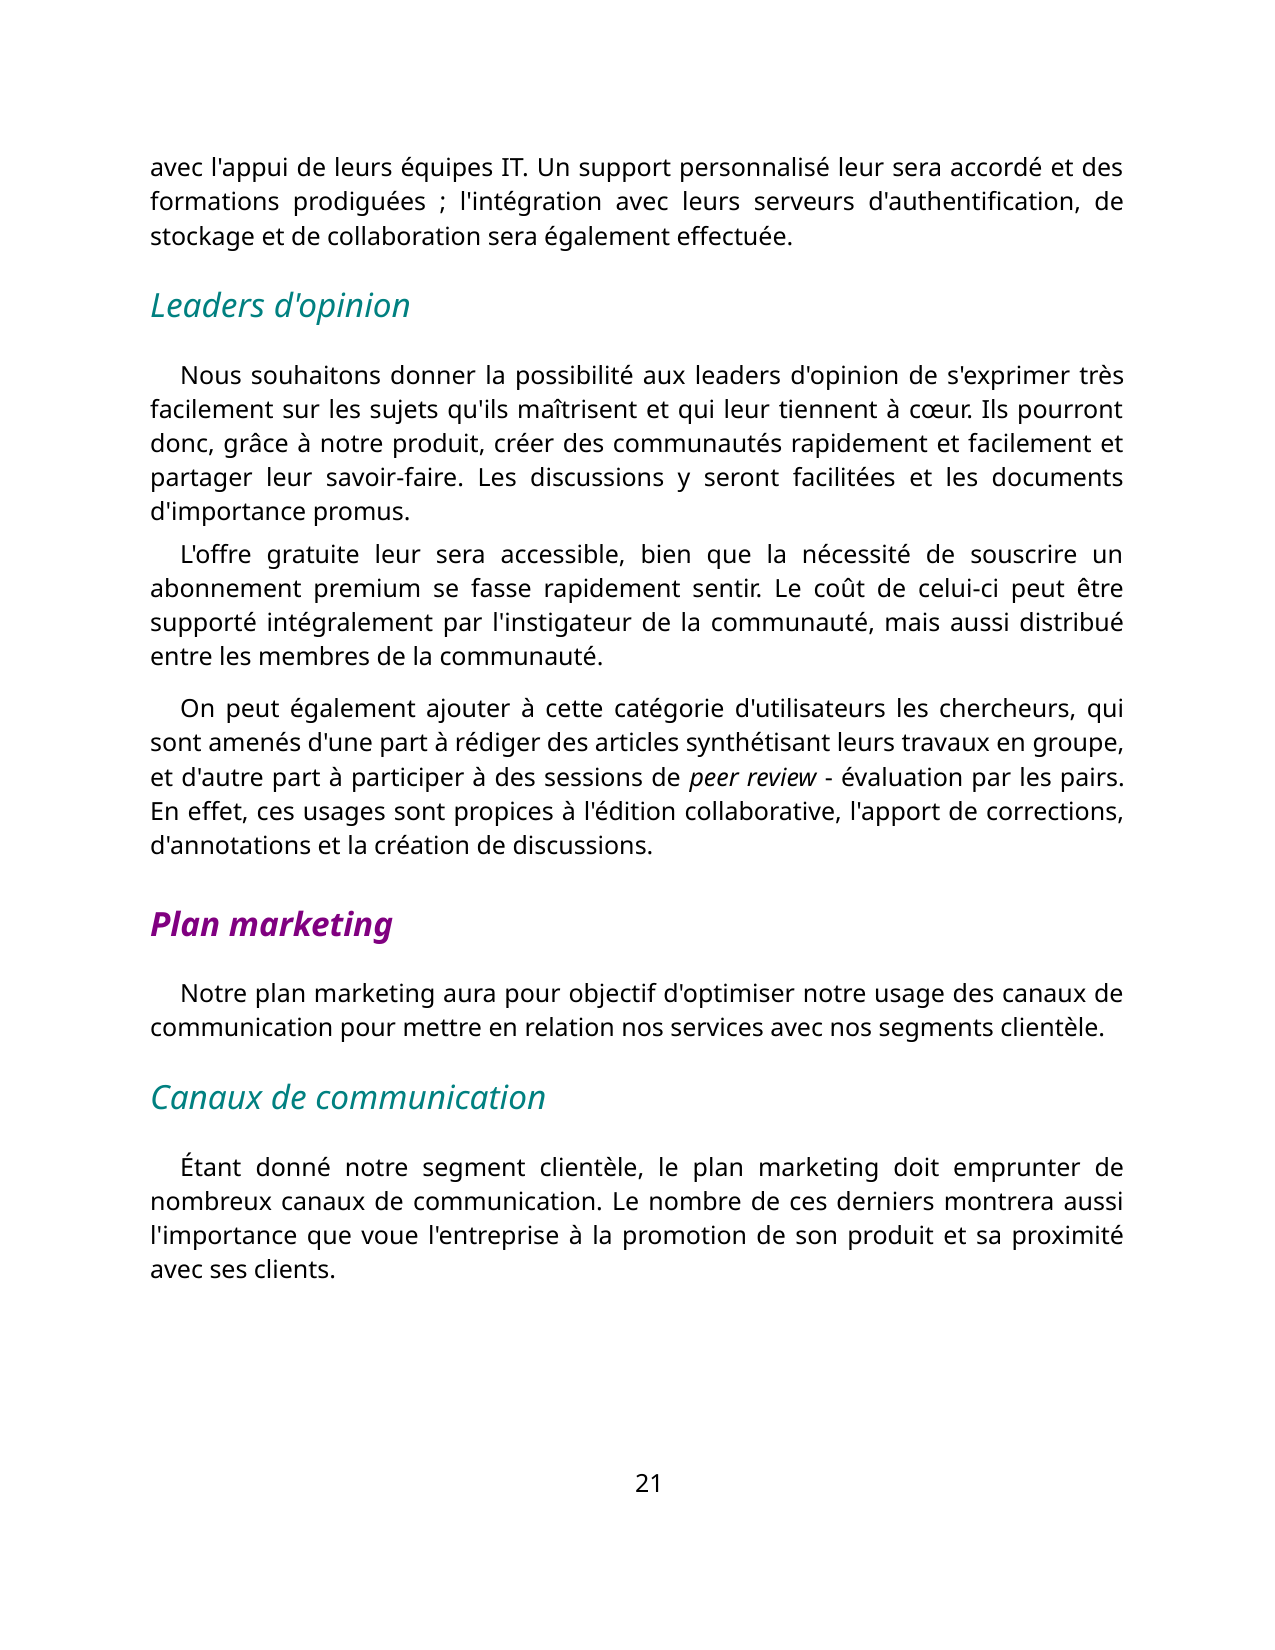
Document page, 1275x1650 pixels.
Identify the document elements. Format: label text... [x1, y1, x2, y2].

text On peut également ajouter à cette catégorie d'utilisateurs les chercheurs, qui sont amenés d'une part à rédiger des articles synthétisant leurs travaux en groupe, et d'autre part à participer à des sessions de peer review - évaluation par les pairs. En effet, ces usages sont propices à l'édition collaborative, l'apport de corrections, d'annotations et la création de discussions. [150, 691, 1125, 861]
subtitle Canaux de communication [150, 1074, 1125, 1119]
text Nous souhaitons donner la possibilité aux leaders d'opinion de s'exprimer très facilement sur les sujets qu'ils maîtrisent et qui leur tiennent à cœur. Ils pourront donc, grâce à notre produit, créer des communautés rapidement et facilement et partager leur savoir-faire. Les discussions y seront facilitées et les documents d'importance promus. [150, 358, 1125, 528]
text L'offre gratuite leur sera accessible, bien que la nécessité de souscrire un abonnement premium se fasse rapidement sentir. Le coût de celui-ci peut être supporté intégralement par l'instigateur de la communauté, mais aussi distribué entre les membres de la communauté. [150, 537, 1125, 673]
subtitle Plan marketing [150, 900, 1125, 946]
subtitle Leaders d'opinion [150, 282, 1125, 328]
text Étant donné notre segment clientèle, le plan marketing doit emprunter de nombreux canaux de communication. Le nombre de ces derniers montrera aussi l'importance que voue l'entreprise à la promotion de son produit et sa proximité avec ses clients. [150, 1149, 1125, 1286]
text Notre plan marketing aura pour objectif d'optimiser notre usage des canaux de communication pour mettre en relation nos services avec nos segments clientèle. [150, 976, 1125, 1044]
text avec l'appui de leurs équipes IT. Un support personnalisé leur sera accordé et des formations prodiguées ; l'intégration avec leurs serveurs d'authentification, de stockage et de collaboration sera également effectuée. [150, 150, 1125, 252]
